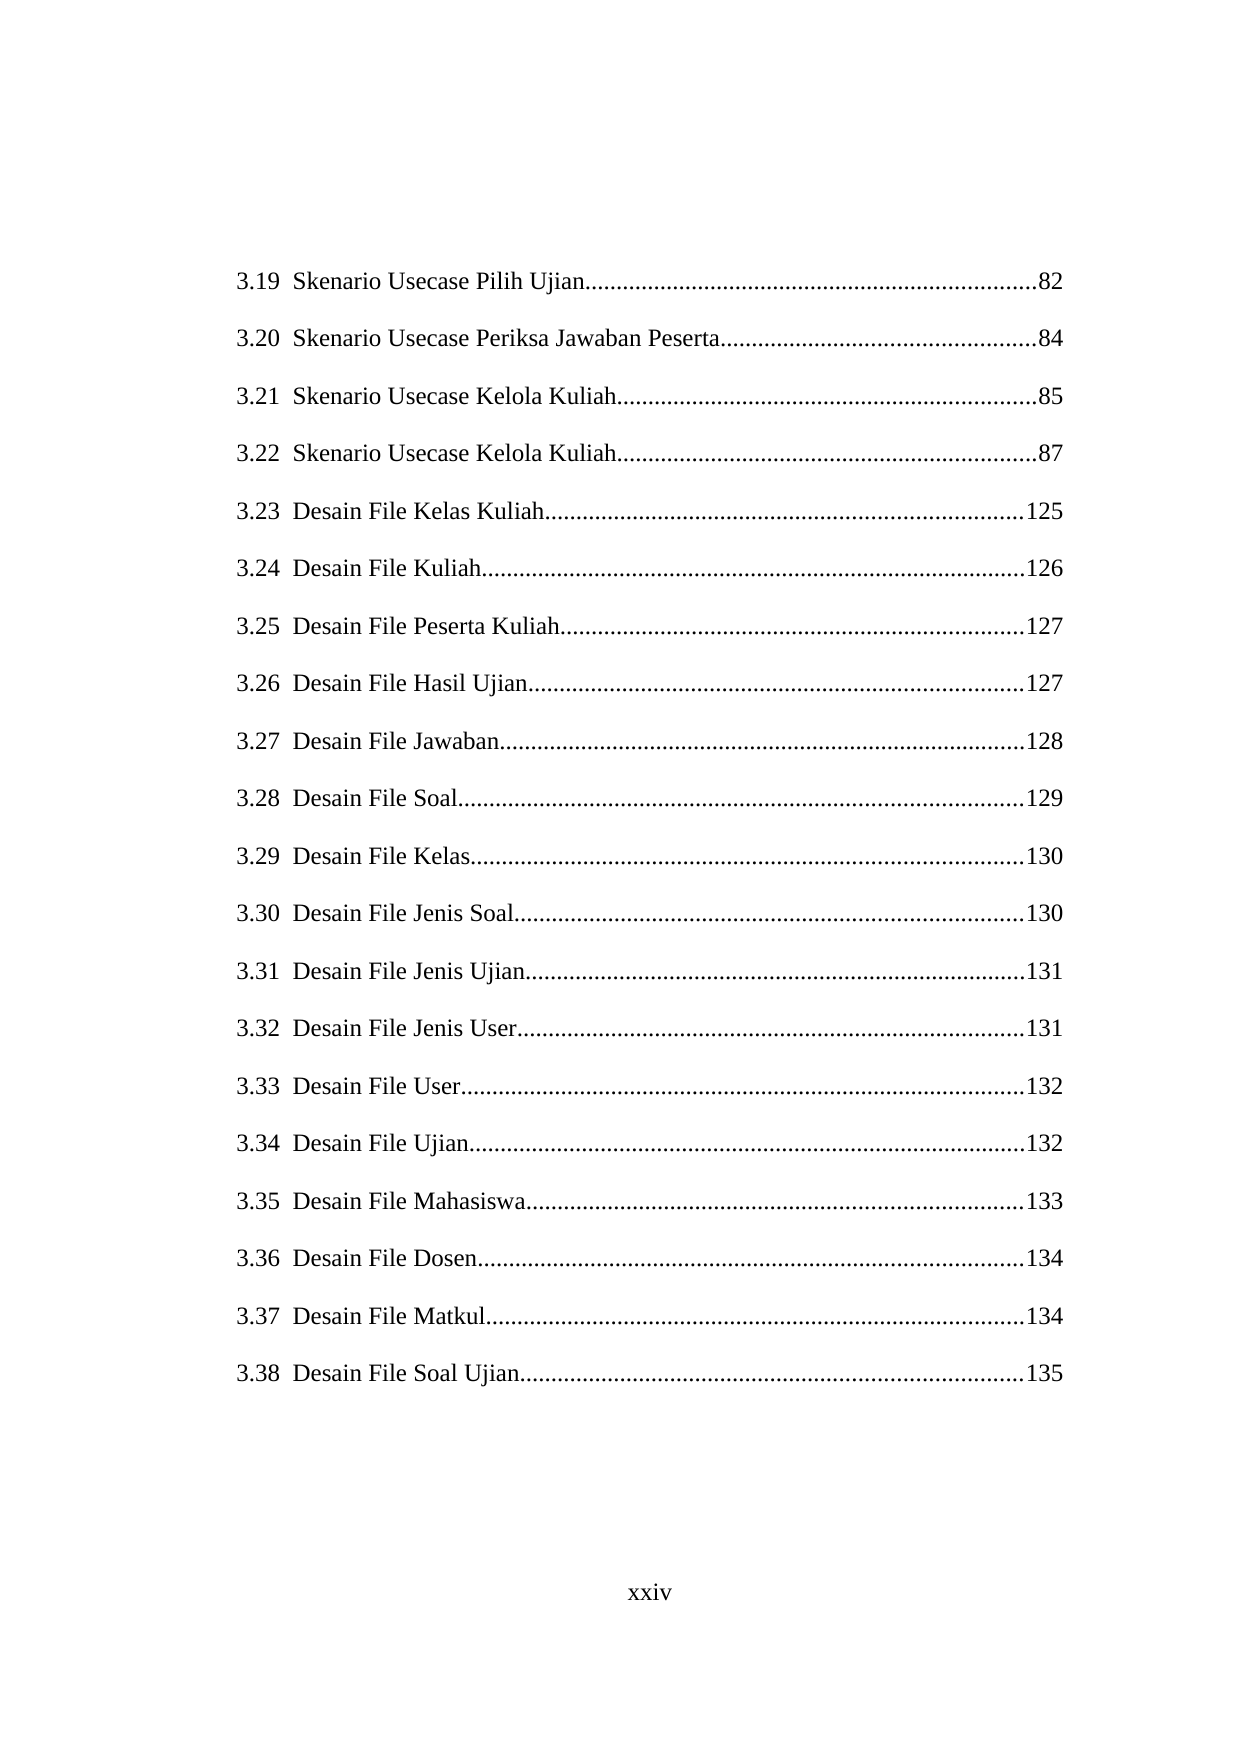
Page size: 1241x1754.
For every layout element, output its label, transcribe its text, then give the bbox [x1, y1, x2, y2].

subtitle 3.22 Skenario Usecase Kelola Kuliah 87 [236, 438, 1063, 467]
subtitle 3.32 Desain File Jenis User 131 [236, 1013, 1063, 1042]
subtitle 3.35 Desain File Mahasiswa 133 [236, 1186, 1063, 1214]
subtitle 3.36 Desain File Dosen 134 [236, 1243, 1063, 1272]
subtitle 3.24 Desain File Kuliah 126 [236, 553, 1063, 582]
subtitle 3.31 Desain File Jenis Ujian 131 [236, 956, 1063, 984]
subtitle 3.21 Skenario Usecase Kelola Kuliah 85 [236, 381, 1063, 409]
subtitle 3.30 Desain File Jenis Soal 130 [236, 898, 1063, 927]
subtitle 3.26 Desain File Hasil Ujian 127 [236, 668, 1063, 697]
subtitle 3.19 Skenario Usecase Pilih Ujian 82 [236, 266, 1063, 294]
subtitle 3.25 Desain File Peserta Kuliah 127 [236, 611, 1063, 639]
subtitle 3.27 Desain File Jawaban 128 [236, 726, 1063, 754]
subtitle 3.23 Desain File Kelas Kuliah 125 [236, 496, 1063, 524]
subtitle 3.28 Desain File Soal 129 [236, 783, 1063, 812]
subtitle 3.20 Skenario Usecase Periksa Jawaban Peserta 84 [236, 323, 1063, 352]
subtitle 3.34 Desain File Ujian 132 [236, 1128, 1063, 1157]
subtitle 3.38 Desain File Soal Ujian 135 [236, 1358, 1063, 1387]
subtitle 3.29 Desain File Kelas 130 [236, 841, 1063, 869]
subtitle 3.37 Desain File Matkul 134 [236, 1301, 1063, 1329]
subtitle 3.33 Desain File User 132 [236, 1071, 1063, 1099]
